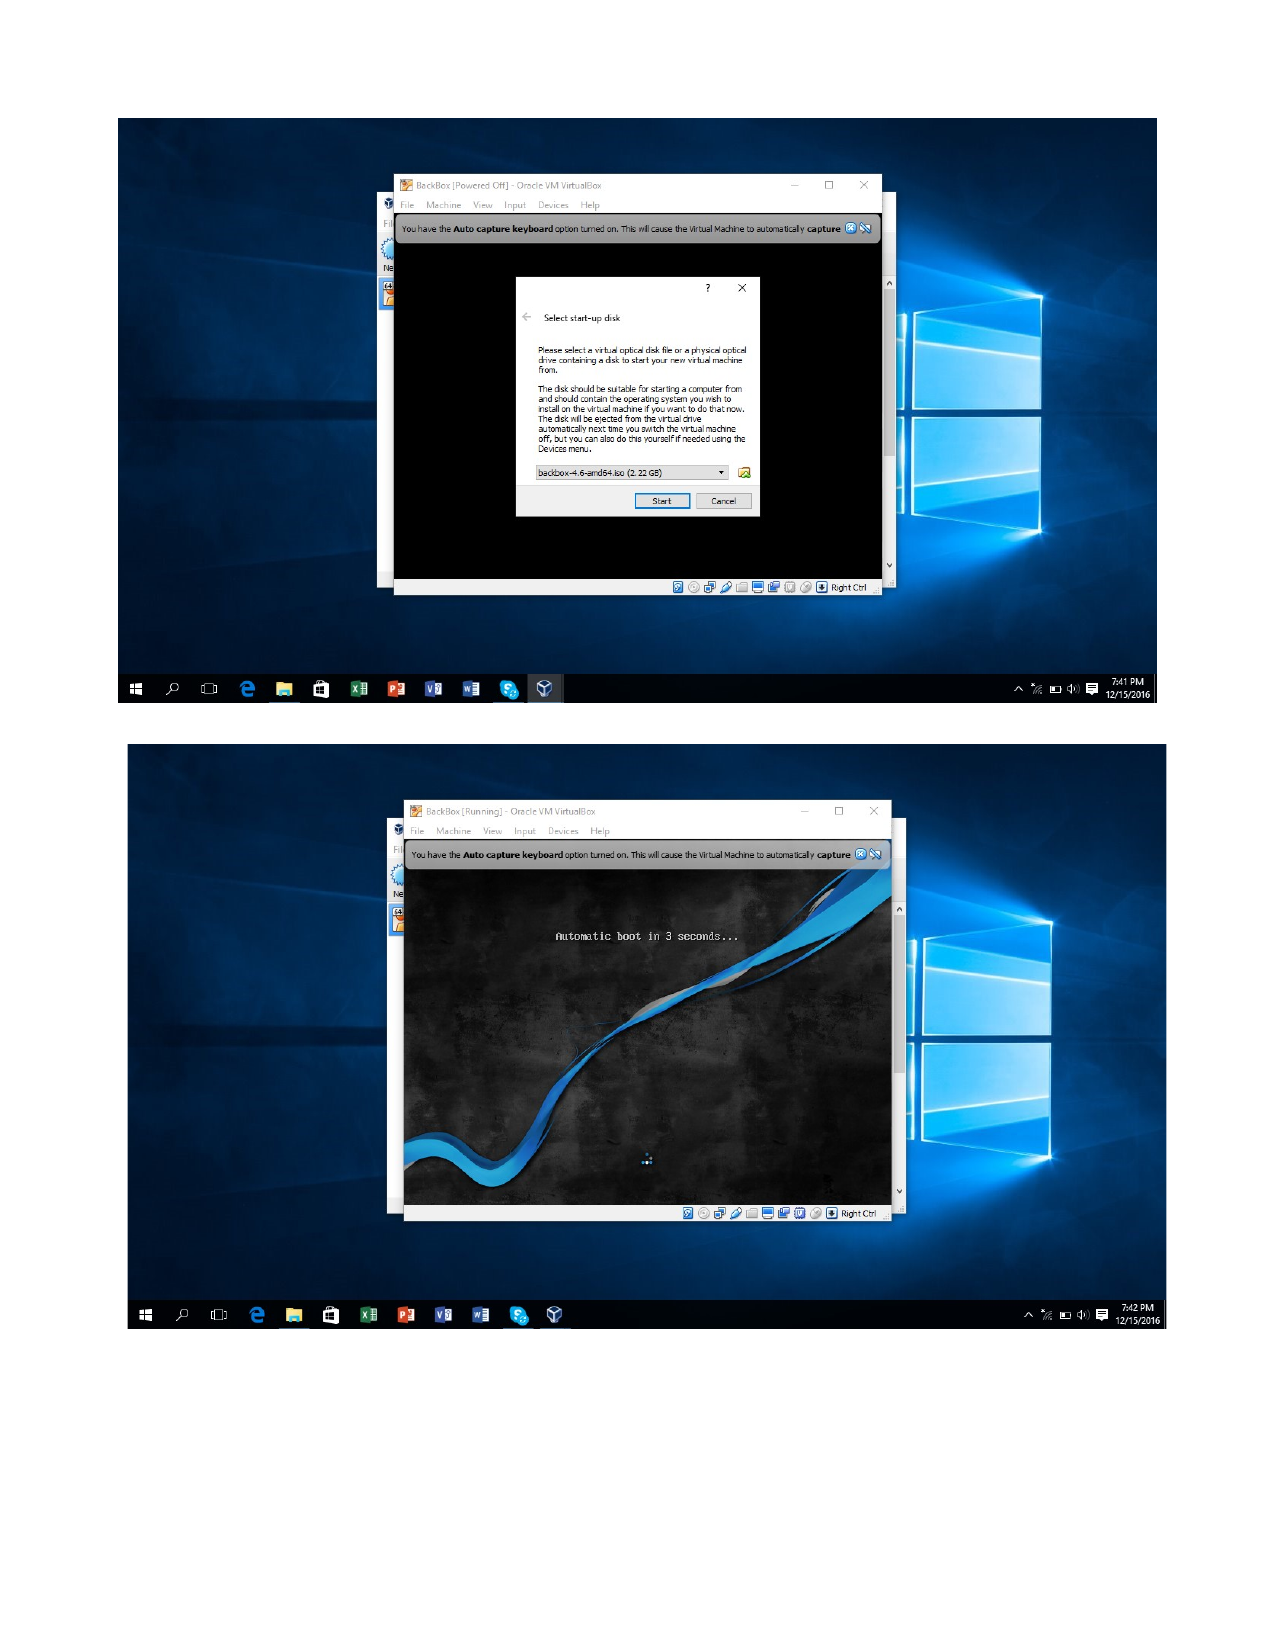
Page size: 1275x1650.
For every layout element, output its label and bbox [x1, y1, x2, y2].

picture [118, 118, 1157, 703]
picture [127, 744, 1167, 1329]
